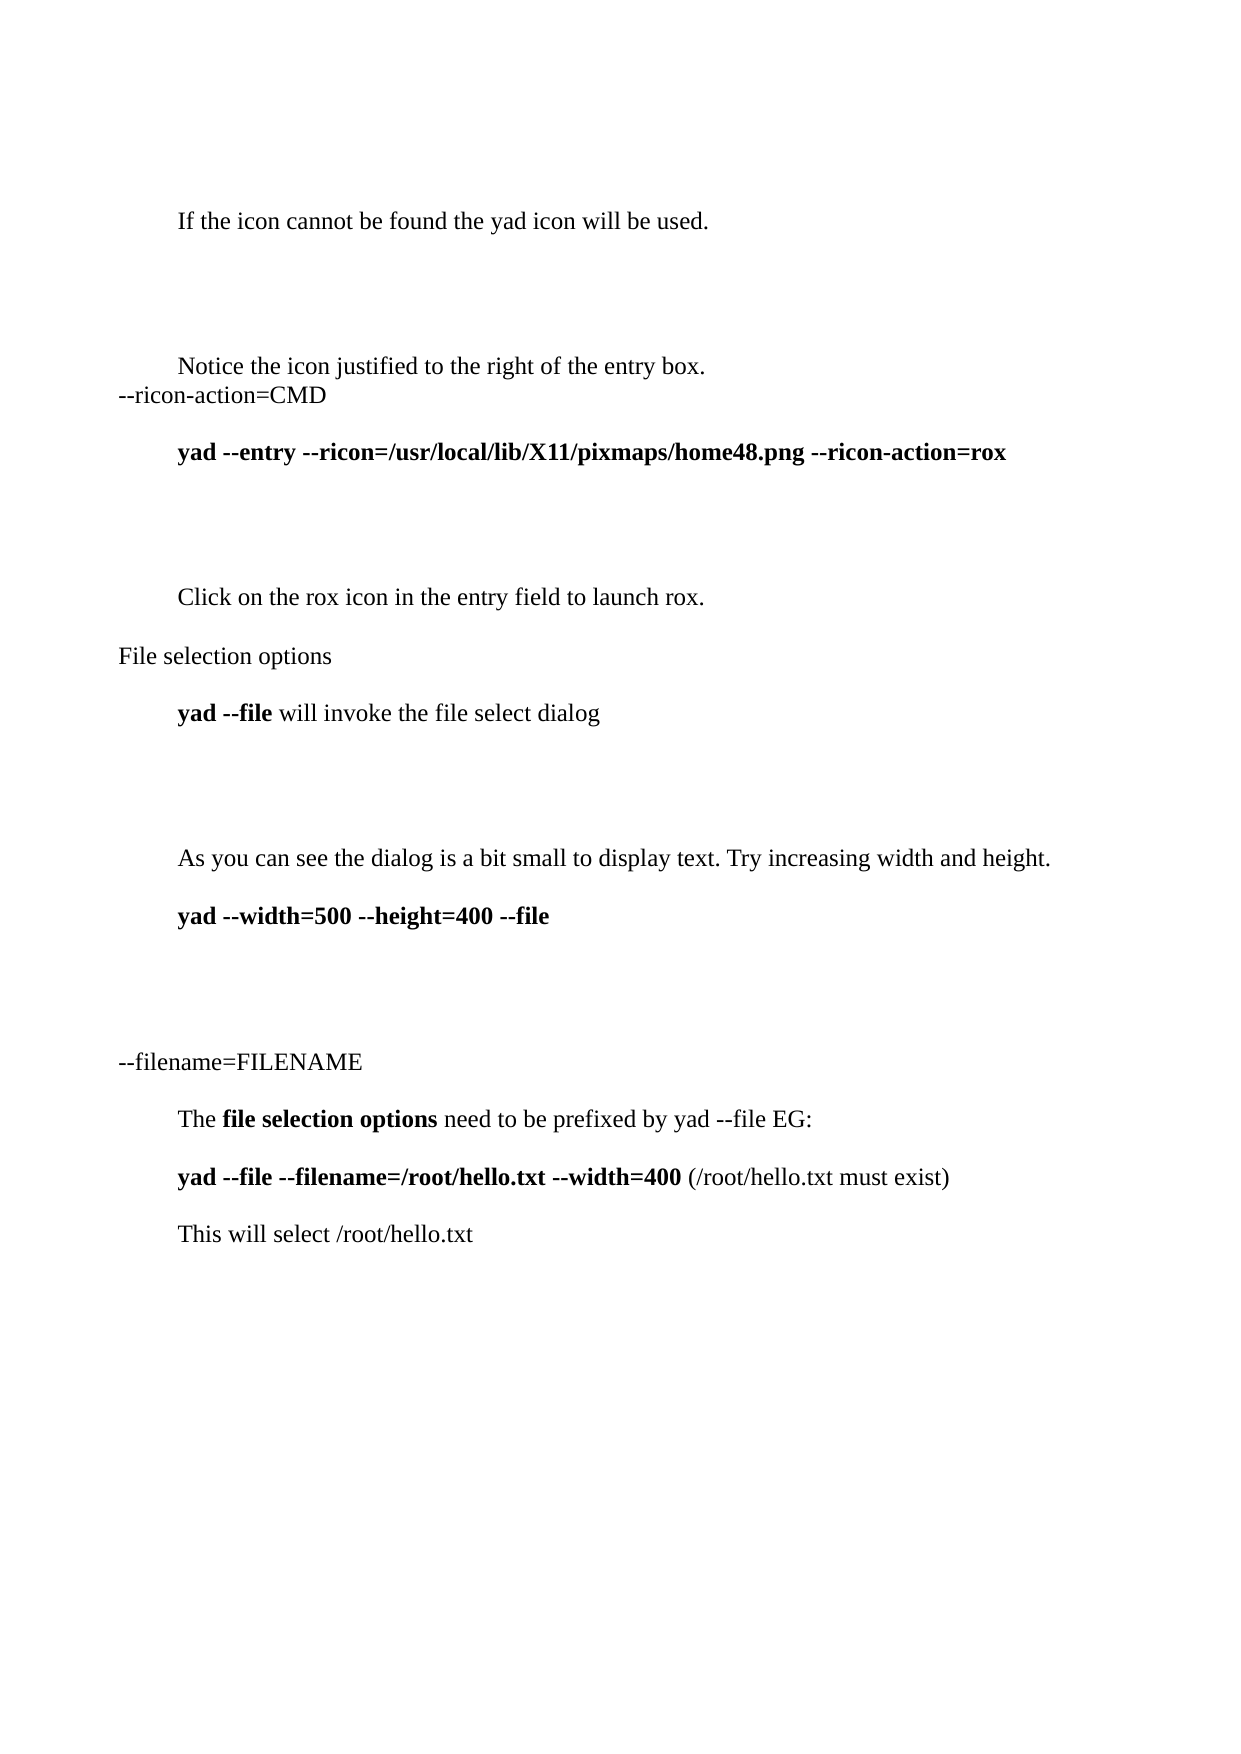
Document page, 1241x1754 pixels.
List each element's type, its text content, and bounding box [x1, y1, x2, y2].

subtitle --ricon-action=CMD [118, 380, 1122, 408]
list yad --file will invoke the file select dialog As you can see the dialog is a bit small to display text. Try increasing width and height. yad --width=500 --height=400 --file [177, 669, 1122, 1017]
subtitle --filename=FILENAME [118, 1047, 1122, 1076]
list If the icon cannot be found the yad icon will be used. Notice the icon justified to the right of the entry box. [177, 118, 1122, 380]
list The file selection options need to be prefixed by yad --file EG: yad --file --filename=/root/hello.txt --width=400 (/root/hello.txt must exist) This will select /root/hello.txt [177, 1076, 1122, 1277]
list yad --entry --ricon=/usr/local/lib/X11/pixmaps/home48.png --ricon-action=rox Click on the rox icon in the entry field to launch rox. [177, 408, 1122, 611]
subtitle File selection options [118, 641, 1122, 669]
